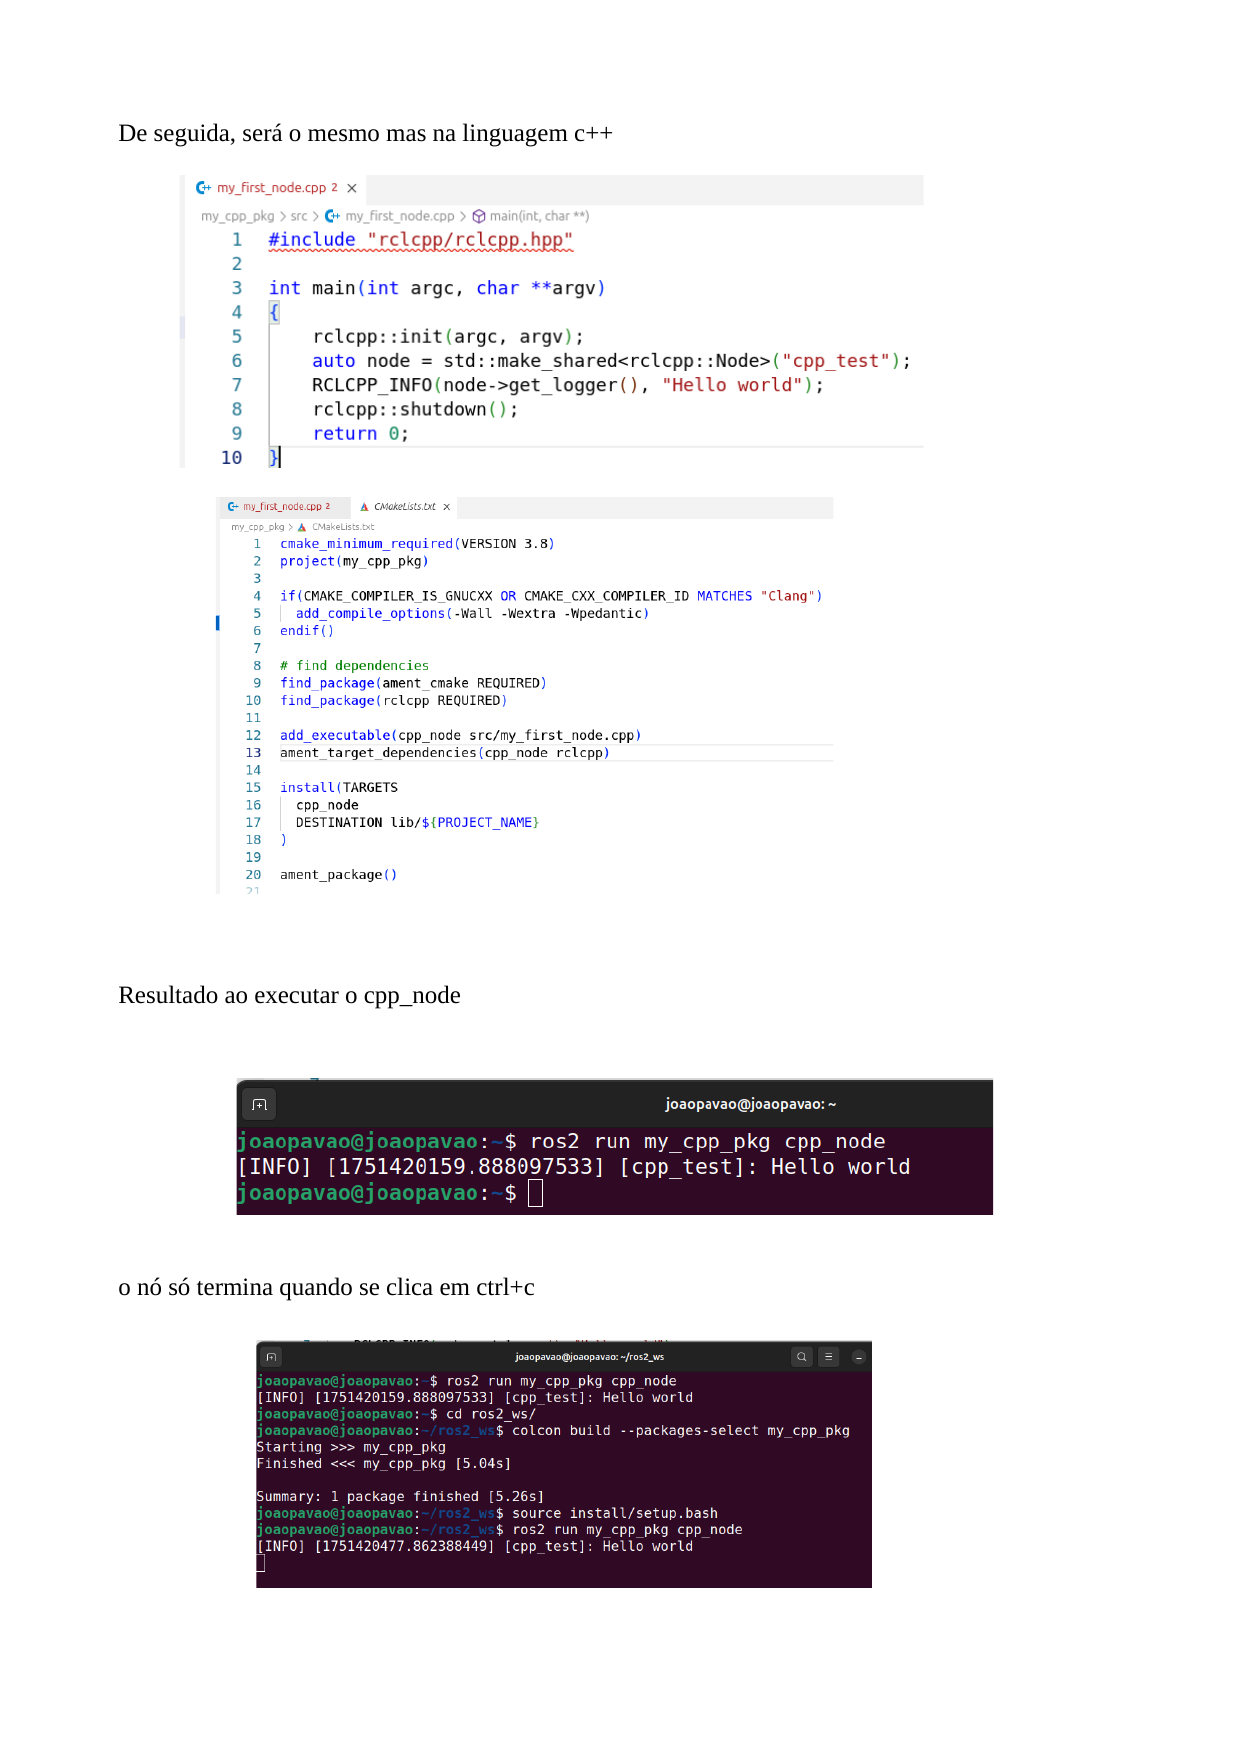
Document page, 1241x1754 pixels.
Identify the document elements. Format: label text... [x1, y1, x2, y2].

text De seguida, será o mesmo mas na linguagem c++ [118, 118, 1122, 147]
text Resultado ao executar o cpp_node [118, 980, 1122, 1009]
text o nó só termina quando se clica em ctrl+c [118, 1272, 1122, 1301]
picture [179, 175, 924, 468]
picture [215, 497, 834, 894]
picture [236, 1078, 994, 1215]
picture [256, 1340, 872, 1588]
